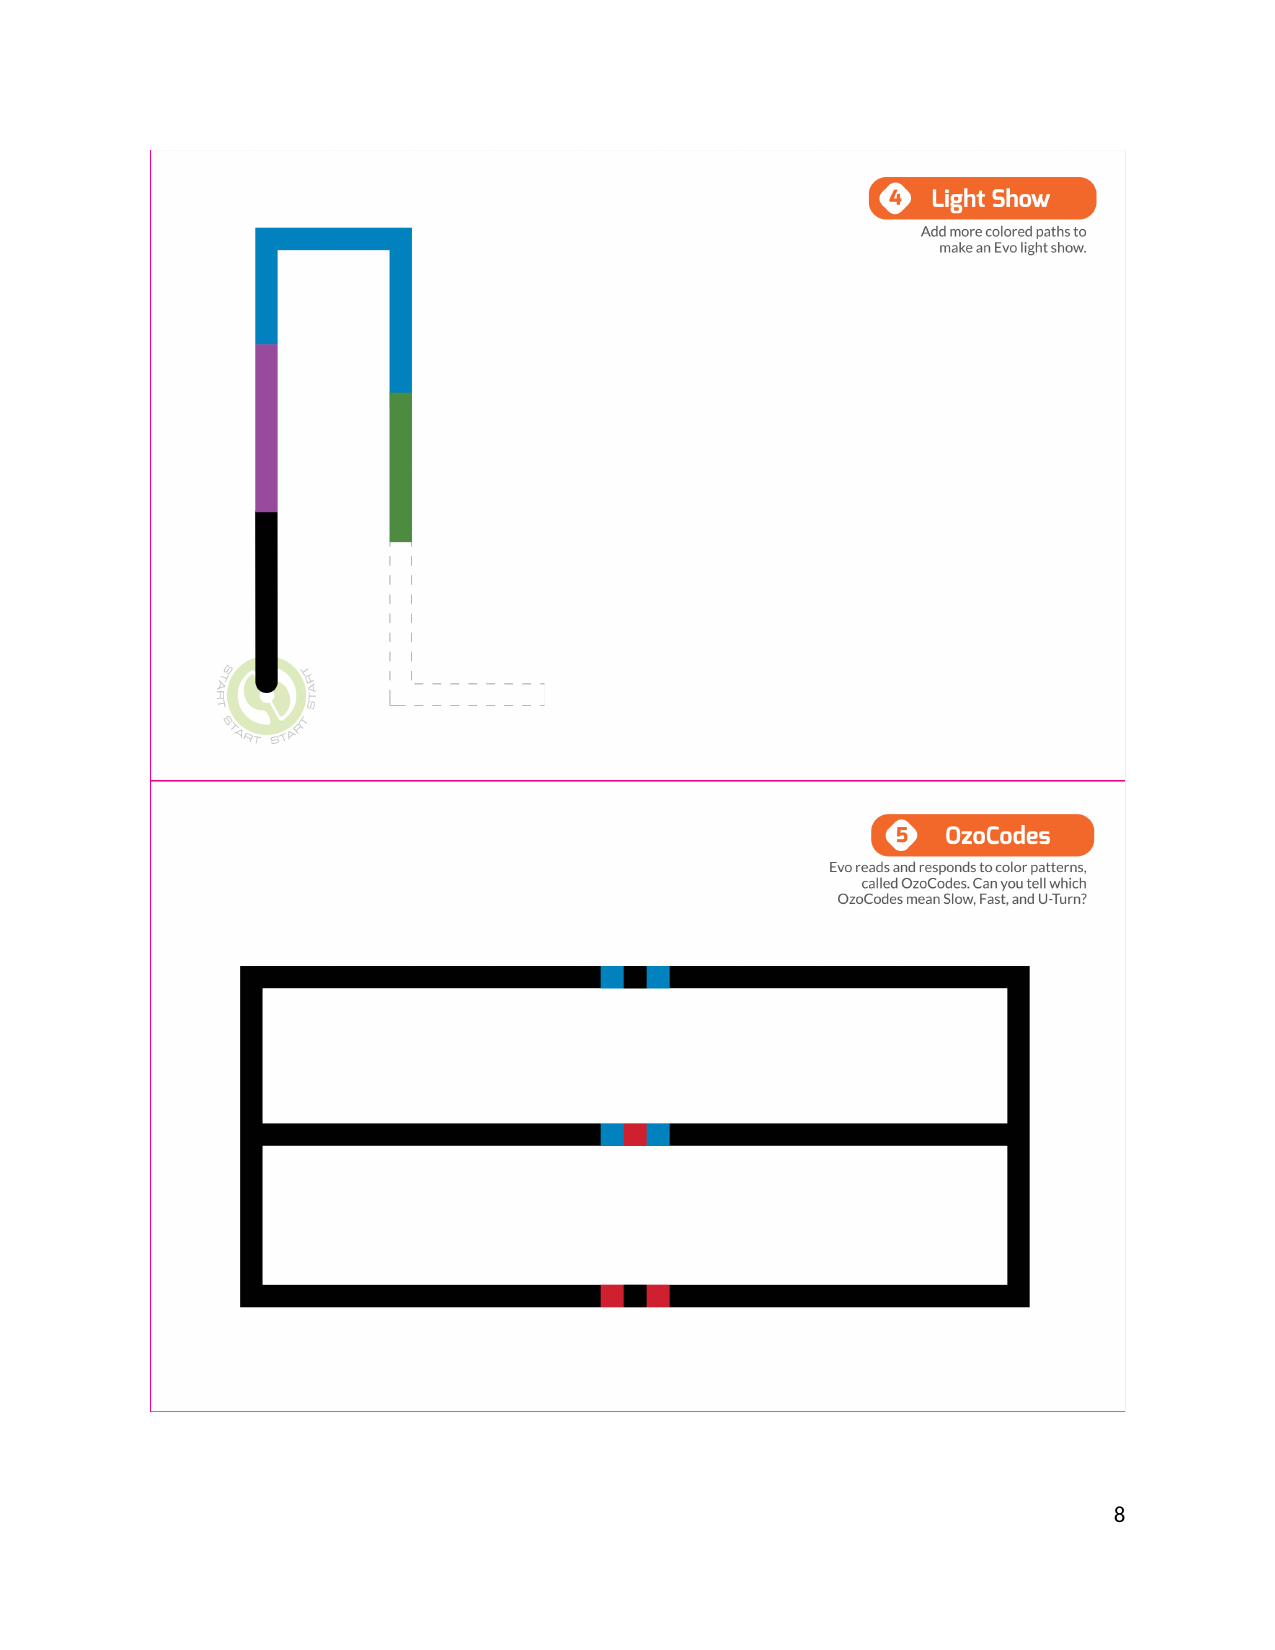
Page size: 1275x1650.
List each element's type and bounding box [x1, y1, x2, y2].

picture [150, 150, 1125, 1412]
